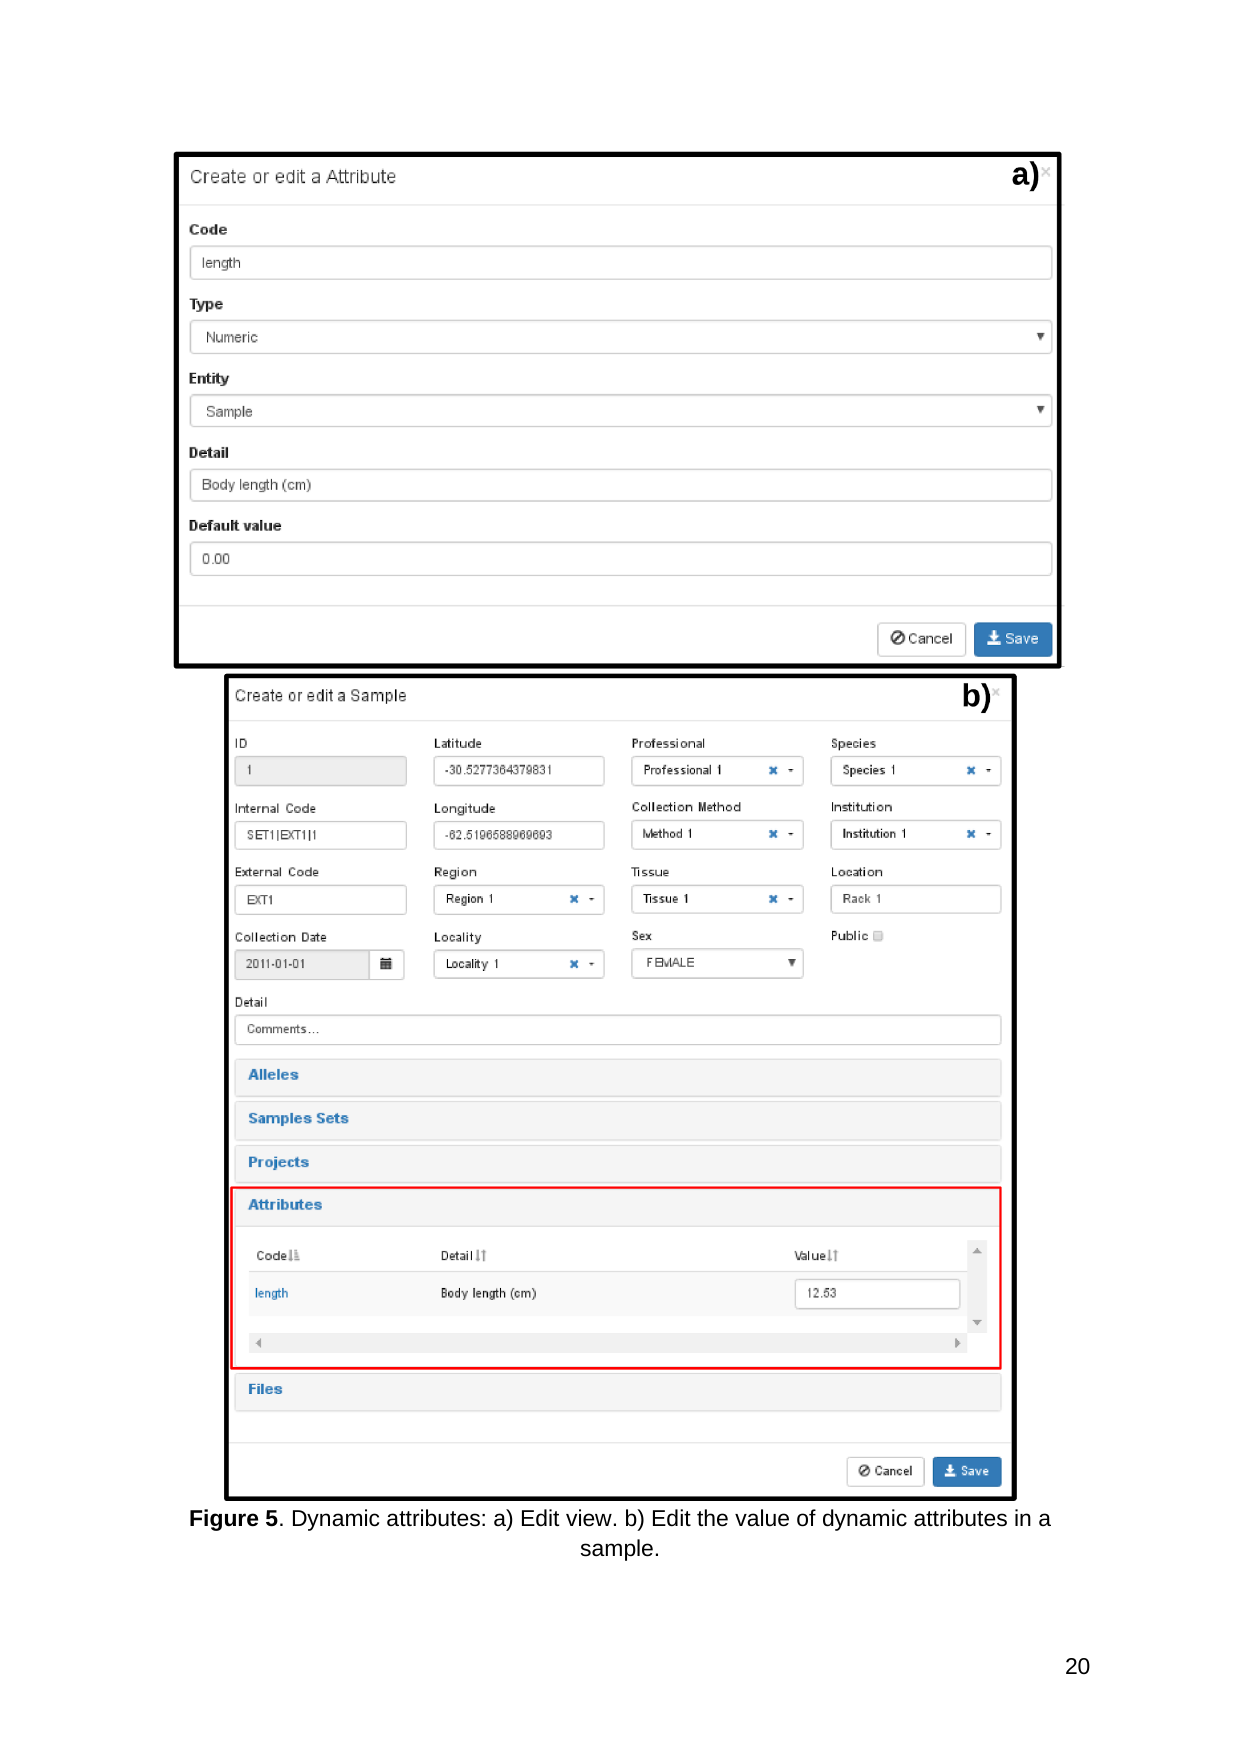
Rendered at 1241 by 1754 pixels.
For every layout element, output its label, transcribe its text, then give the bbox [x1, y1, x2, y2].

picture [171, 150, 1069, 1501]
text Figure 5. Dynamic attributes: a) Edit view. b) Edit the value of dynamic attributes in a sample. [150, 1504, 1090, 1561]
